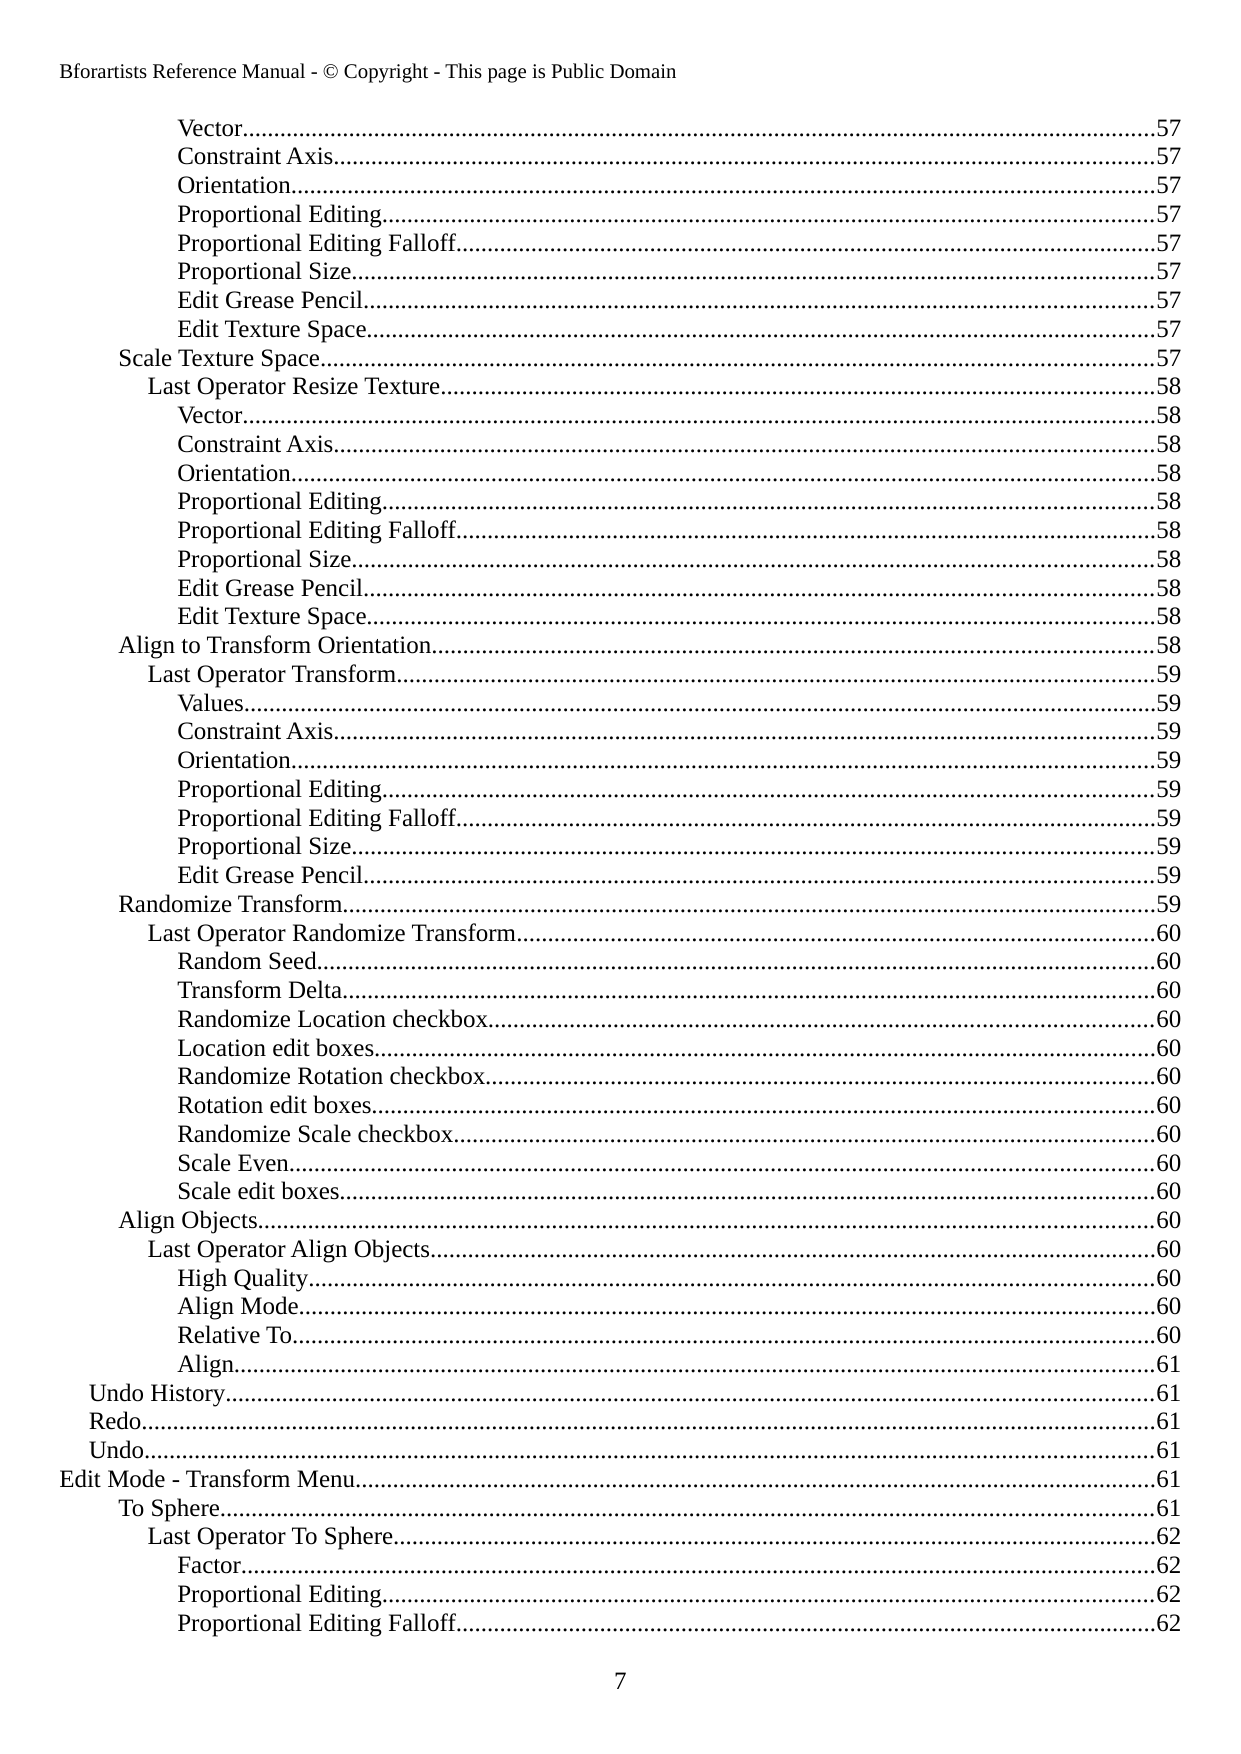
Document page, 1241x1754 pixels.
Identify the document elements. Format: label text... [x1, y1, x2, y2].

text Last Operator Transform 59 [147, 659, 1181, 688]
text Edit Grease Pencil 59 [177, 860, 1181, 889]
text Orientation 57 [177, 170, 1181, 199]
text Proportional Editing Falloff 62 [177, 1608, 1181, 1636]
text Align to Transform Orientation 58 [118, 630, 1181, 659]
text Location edit boxes 60 [177, 1033, 1181, 1061]
text Undo 61 [88, 1435, 1181, 1464]
text Values 59 [177, 688, 1181, 716]
text Align Objects 60 [118, 1205, 1181, 1234]
text Proportional Size 57 [177, 256, 1181, 285]
text Scale edit boxes 60 [177, 1176, 1181, 1205]
text Constraint Axis 57 [177, 141, 1181, 170]
text Orientation 58 [177, 458, 1181, 486]
text Edit Grease Pencil 57 [177, 285, 1181, 314]
text Proportional Size 58 [177, 544, 1181, 573]
text Vector 57 [177, 113, 1181, 141]
text Align Mode 60 [177, 1291, 1181, 1320]
text Constraint Axis 58 [177, 429, 1181, 458]
text Relative To 60 [177, 1320, 1181, 1349]
text Last Operator Resize Texture 58 [147, 371, 1181, 400]
text To Sphere 61 [118, 1493, 1181, 1521]
text Randomize Location checkbox 60 [177, 1004, 1181, 1033]
text Redo 61 [88, 1406, 1181, 1435]
text High Quality 60 [177, 1263, 1181, 1291]
text Edit Texture Space 57 [177, 314, 1181, 343]
text Factor 62 [177, 1550, 1181, 1579]
text Rotation edit boxes 60 [177, 1090, 1181, 1119]
text Randomize Scale checkbox 60 [177, 1119, 1181, 1148]
text Orientation 59 [177, 745, 1181, 774]
text Last Operator Randomize Transform 60 [147, 918, 1181, 946]
text Proportional Editing 57 [177, 199, 1181, 228]
text Scale Texture Space 57 [118, 343, 1181, 371]
text Proportional Editing Falloff 59 [177, 803, 1181, 831]
text Transform Delta 60 [177, 975, 1181, 1004]
text Randomize Rotation checkbox 60 [177, 1061, 1181, 1090]
text Edit Grease Pencil 58 [177, 573, 1181, 601]
text Proportional Editing 62 [177, 1579, 1181, 1608]
text Randomize Transform 59 [118, 889, 1181, 918]
text Random Seed 60 [177, 946, 1181, 975]
text Align 61 [177, 1349, 1181, 1378]
text Proportional Editing 59 [177, 774, 1181, 803]
text Edit Mode - Transform Menu 61 [59, 1464, 1181, 1493]
text Proportional Size 59 [177, 831, 1181, 860]
text Scale Even 60 [177, 1148, 1181, 1176]
text Edit Texture Space 58 [177, 601, 1181, 630]
text Last Operator To Sphere 62 [147, 1521, 1181, 1550]
text Last Operator Align Objects 60 [147, 1234, 1181, 1263]
text Constraint Axis 59 [177, 716, 1181, 745]
text Undo History 61 [88, 1378, 1181, 1406]
text Vector 58 [177, 400, 1181, 429]
text Proportional Editing Falloff 57 [177, 228, 1181, 256]
text Proportional Editing Falloff 58 [177, 515, 1181, 544]
text Proportional Editing 58 [177, 486, 1181, 515]
